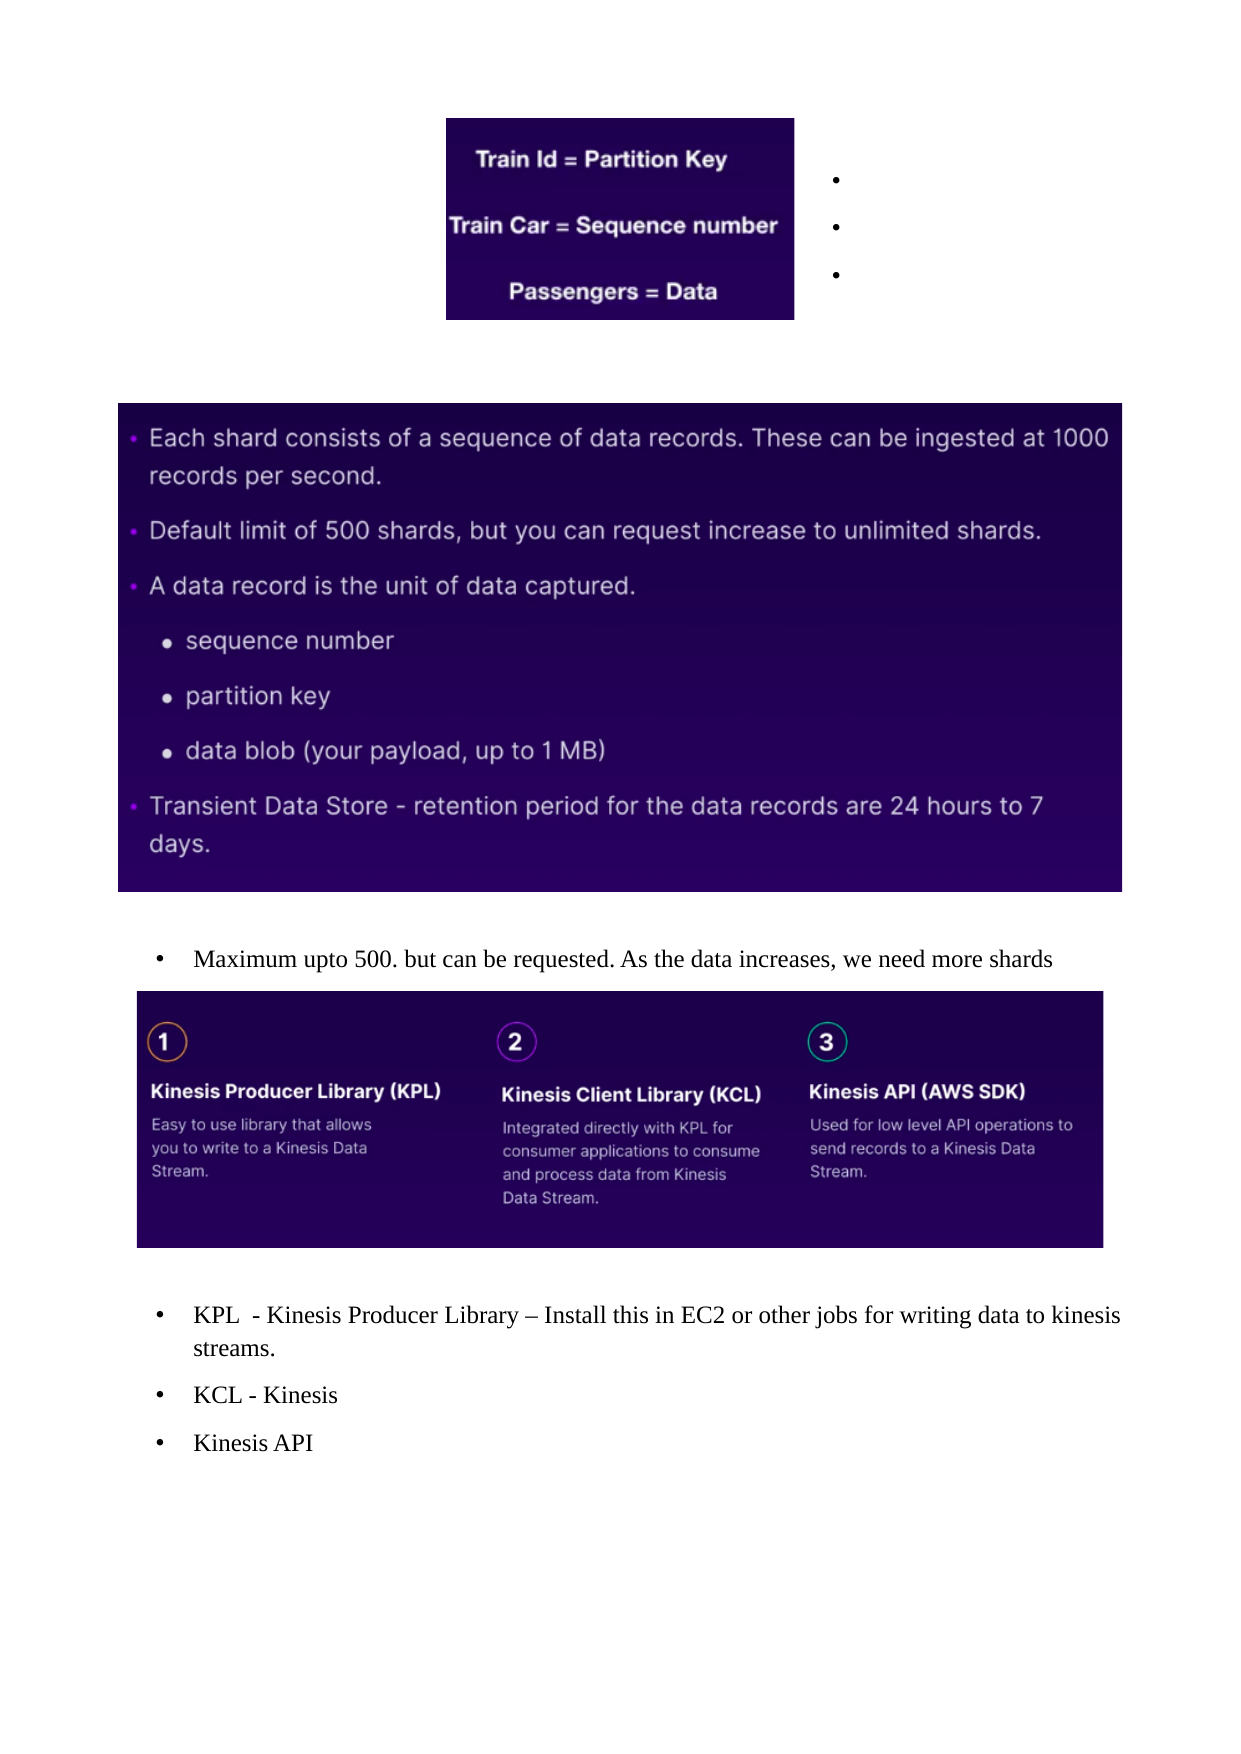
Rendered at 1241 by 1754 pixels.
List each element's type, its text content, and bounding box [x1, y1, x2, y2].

picture [446, 118, 795, 320]
picture [136, 991, 1104, 1248]
list KPL - Kinesis Producer Library – Install this in EC2 or other jobs for writing data to kinesis streams. [156, 1300, 1122, 1362]
list KCL - Kinesis [156, 1381, 1122, 1409]
list Maximum upto 500. but can be requested. As the data increases, we need more shards [156, 944, 1122, 973]
list Kinesis API [156, 1428, 1122, 1457]
picture [118, 403, 1123, 892]
